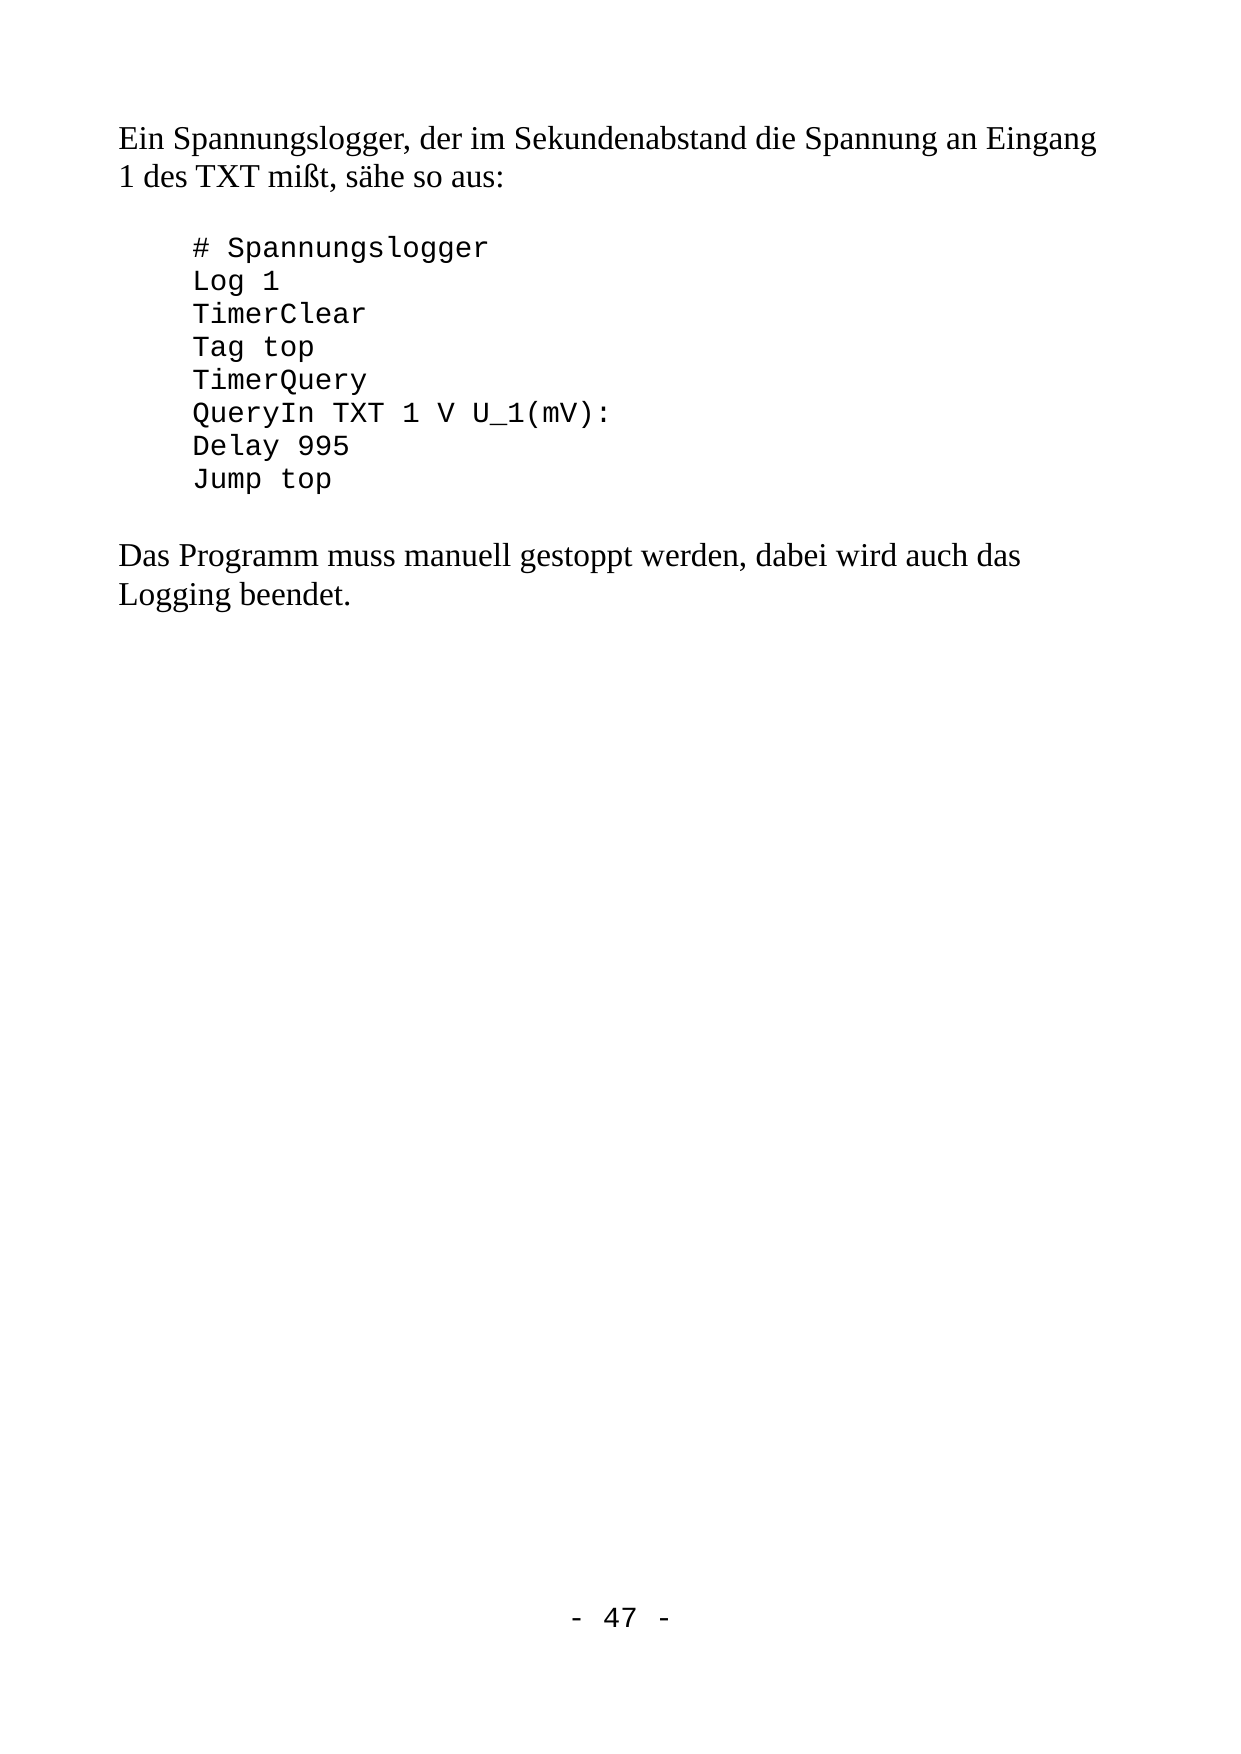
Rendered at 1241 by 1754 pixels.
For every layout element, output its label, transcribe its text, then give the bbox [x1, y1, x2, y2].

text Ein Spannungslogger, der im Sekundenabstand die Spannung an Eingang 1 des TXT mißt, sähe so aus: [118, 118, 1122, 195]
text # Spannungslogger [118, 233, 1122, 266]
text TimerClear [118, 299, 1122, 332]
text TimerQuery [118, 365, 1122, 398]
text Das Programm muss manuell gestoppt werden, dabei wird auch das Logging beendet. [118, 536, 1122, 612]
text Log 1 [118, 266, 1122, 299]
text Delay 995 [118, 431, 1122, 464]
text Tag top [118, 332, 1122, 365]
text QueryIn TXT 1 V U_1(mV): [118, 398, 1122, 431]
text Jump top [118, 464, 1122, 497]
